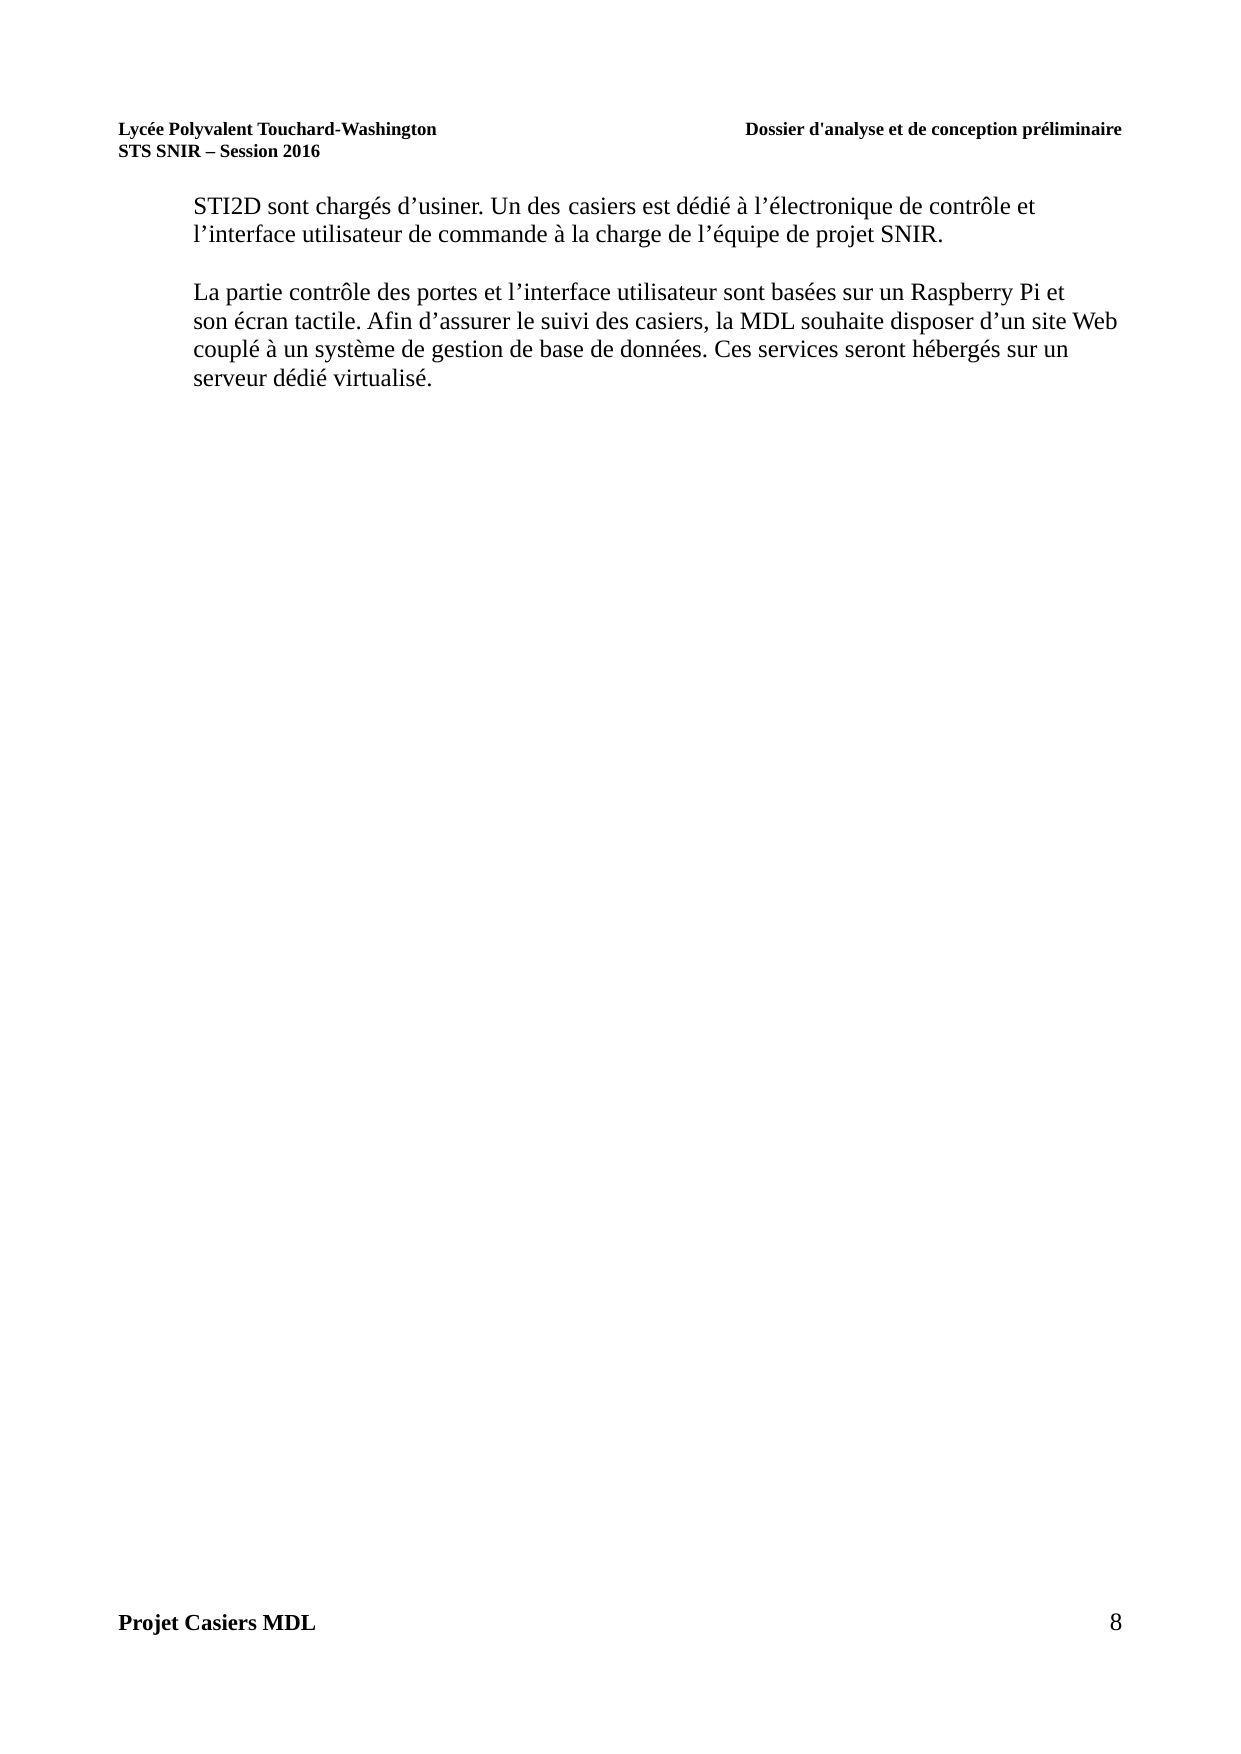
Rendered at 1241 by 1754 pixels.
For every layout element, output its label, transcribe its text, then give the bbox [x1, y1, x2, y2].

text La partie contrôle des portes et l’interface utilisateur sont basées sur un Raspberry Pi et son écran tactile. Afin d’assurer le suivi des casiers, la MDL souhaite disposer d’un site Web couplé à un système de gestion de base de données. Ces services seront hébergés sur un serveur dédié virtualisé. [118, 277, 1122, 392]
text STI2D sont chargés d’usiner. Un des casiers est dédié à l’électronique de contrôle et l’interface utilisateur de commande à la charge de l’équipe de projet SNIR. [118, 191, 1122, 248]
